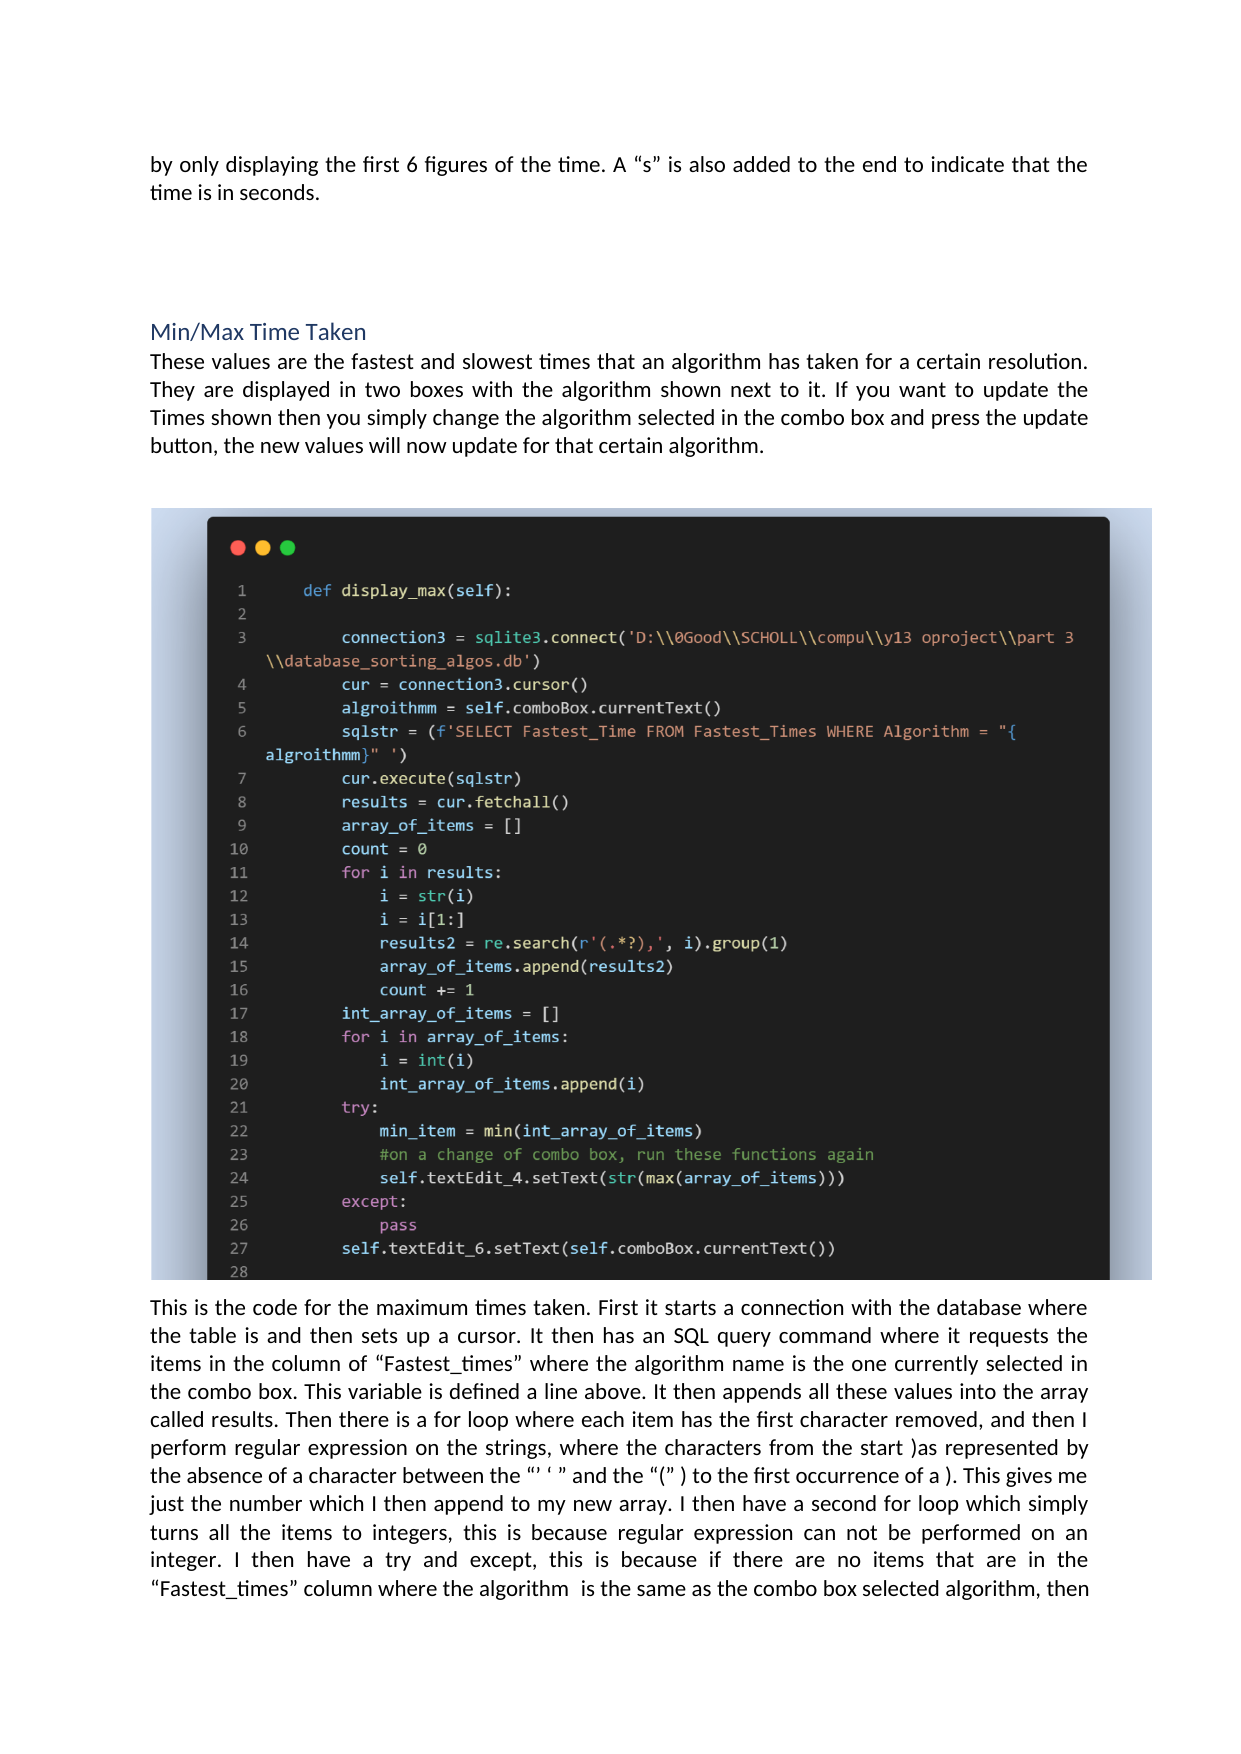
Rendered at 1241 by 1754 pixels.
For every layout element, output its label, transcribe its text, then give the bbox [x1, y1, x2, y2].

text This is the code for the maximum times taken. First it starts a connection with the database where the table is and then sets up a cursor. It then has an SQL query command where it requests the items in the column of “Fastest_times” where the algorithm name is the one currently selected in the combo box. This variable is defined a line above. It then appends all these values into the array called results. Then there is a for loop where each item has the first character removed, and then I perform regular expression on the strings, where the characters from the start )as represented by the absence of a character between the “’ ‘ ” and the “(” ) to the first occurrence of a ). This gives me just the number which I then append to my new array. I then have a second for loop which simply turns all the items to integers, this is because regular expression can not be performed on an integer. I then have a try and except, this is because if there are no items that are in the “Fastest_times” column where the algorithm is the same as the combo box selected algorithm, then [150, 565, 1090, 1602]
text by only displaying the first 6 figures of the time. A “s” is also added to the end to indicate that the time is in seconds. [150, 150, 1090, 206]
subtitle Min/Max Time Taken [150, 316, 1090, 347]
text These values are the fastest and slowest times that an algorithm has taken for a certain resolution. They are displayed in two boxes with the algorithm shown next to it. If you want to update the Times shown then you simply change the algorithm selected in the combo box and press the update button, the new values will now update for that certain algorithm. [150, 347, 1090, 459]
